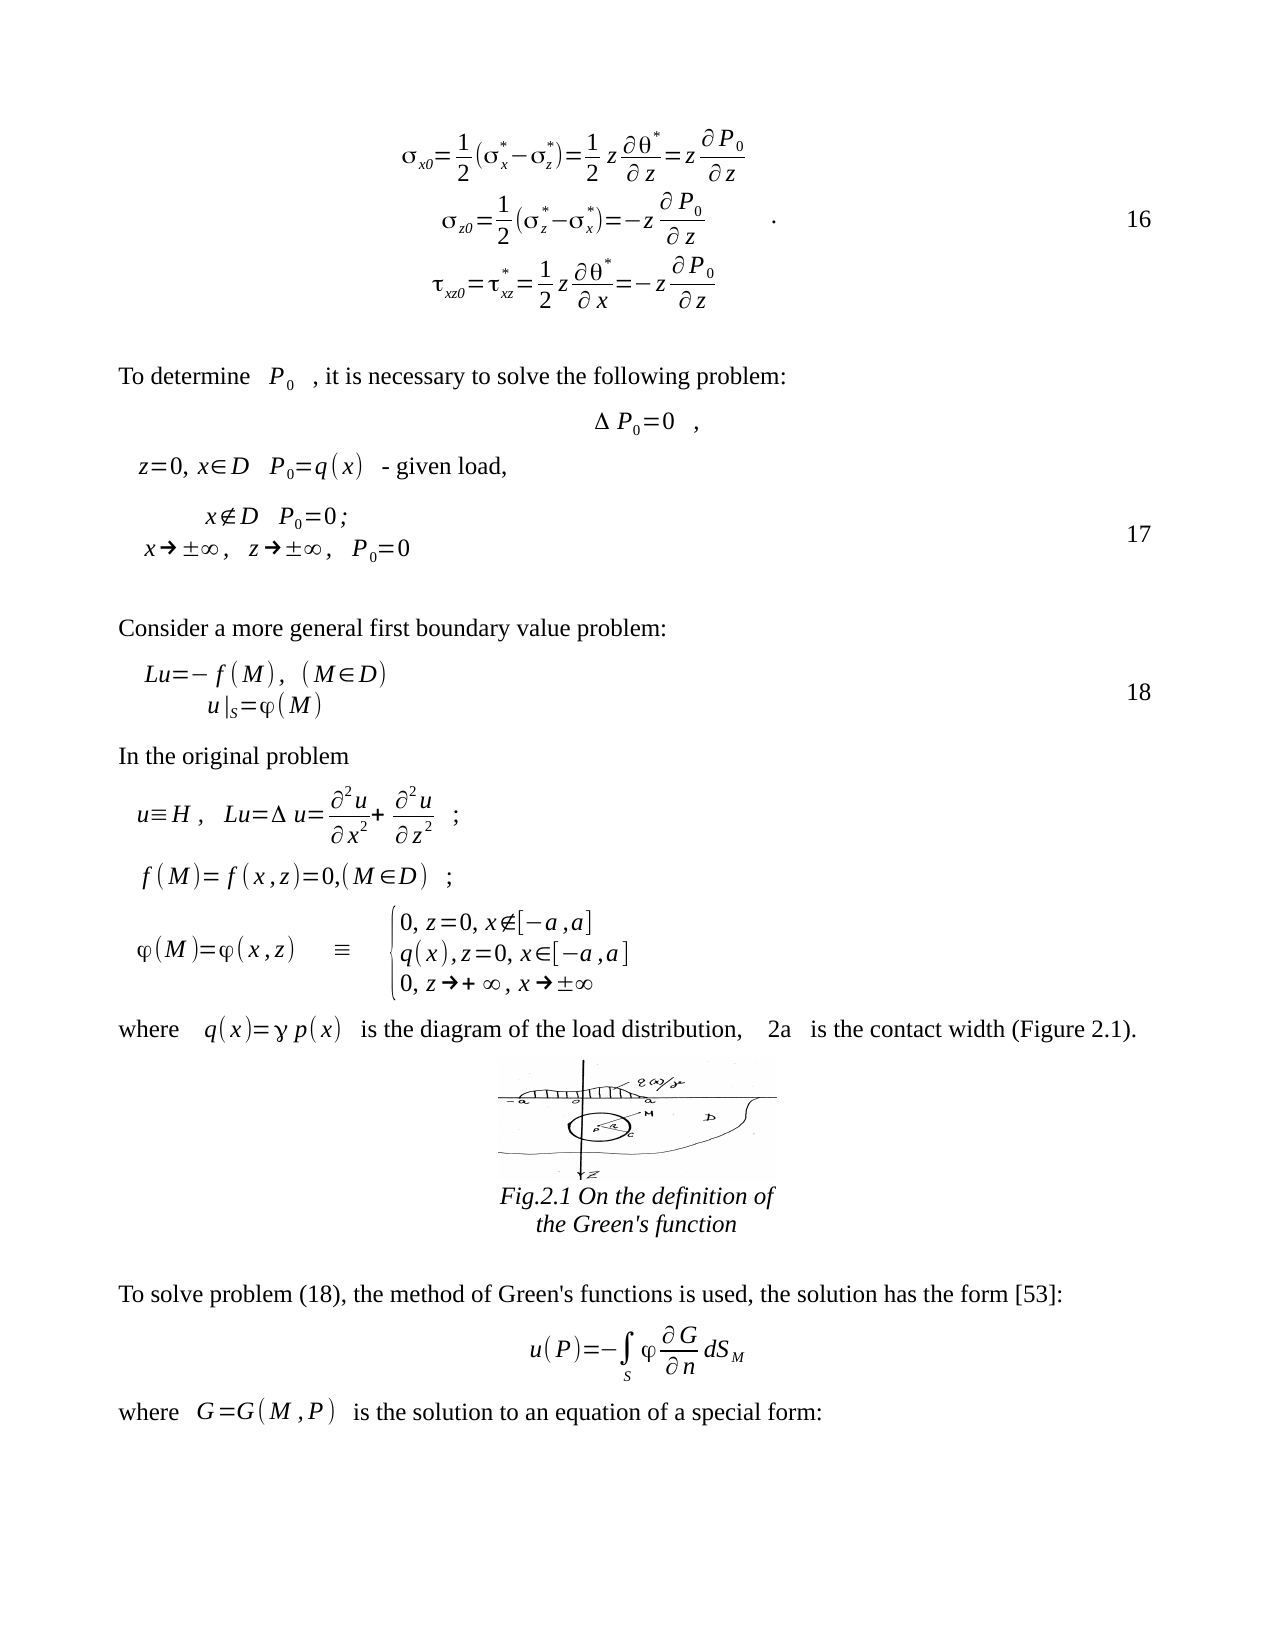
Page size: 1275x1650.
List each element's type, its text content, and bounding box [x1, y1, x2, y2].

text To determine, it is necessary to solve the following problem: [118, 361, 1157, 394]
picture [498, 1057, 777, 1181]
text Fig.2.1 On the definition of the Green's function [498, 1181, 777, 1238]
text - given load, [118, 451, 1157, 484]
text ; [118, 782, 1157, 848]
text Consider a more general first boundary value problem: [118, 613, 1157, 641]
text ; [118, 861, 1157, 891]
text , [118, 406, 1157, 439]
table_header 16 [1041, 118, 1157, 332]
text whereis the solution to an equation of a special form: [118, 1397, 1157, 1427]
table_header 17 [1041, 496, 1157, 584]
table_header 18 [1041, 654, 1157, 741]
table_header [118, 654, 1041, 741]
text In the original problem [118, 741, 1157, 770]
table_header . [118, 118, 1041, 332]
text To solve problem (18), the method of Green's functions is used, the solution has the form [53]: [118, 1279, 1157, 1308]
table_header [118, 496, 1041, 584]
text where is the diagram of the load distribution, is the contact width (Figure 2.1). [118, 1014, 1157, 1045]
